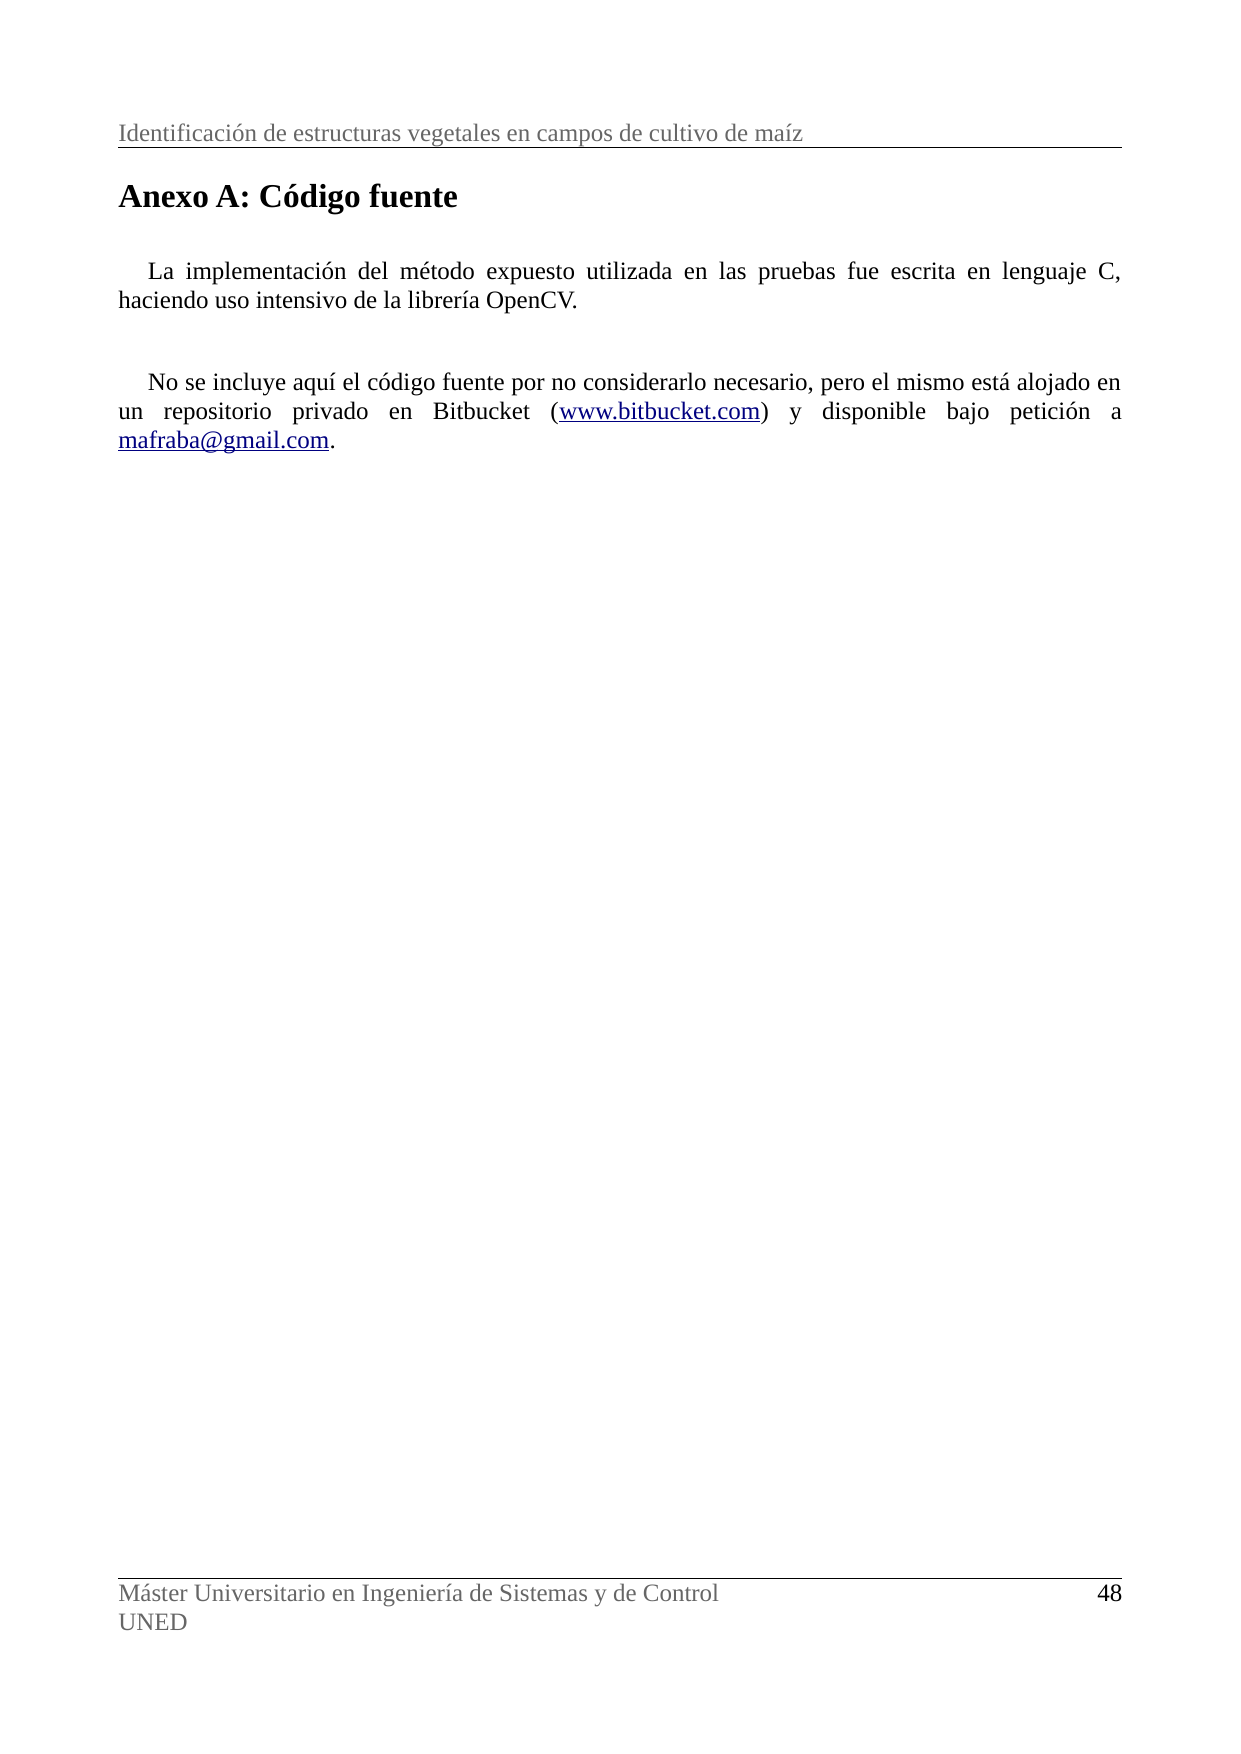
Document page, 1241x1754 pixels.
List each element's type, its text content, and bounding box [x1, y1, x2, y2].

text No se incluye aquí el código fuente por no considerarlo necesario, pero el mismo está alojado en un repositorio privado en Bitbucket (www.bitbucket.com) y disponible bajo petición a mafraba@gmail.com. [118, 367, 1122, 453]
text La implementación del método expuesto utilizada en las pruebas fue escrita en lenguaje C, haciendo uso intensivo de la librería OpenCV. [118, 256, 1122, 313]
subtitle Anexo A: Código fuente [118, 176, 1122, 215]
